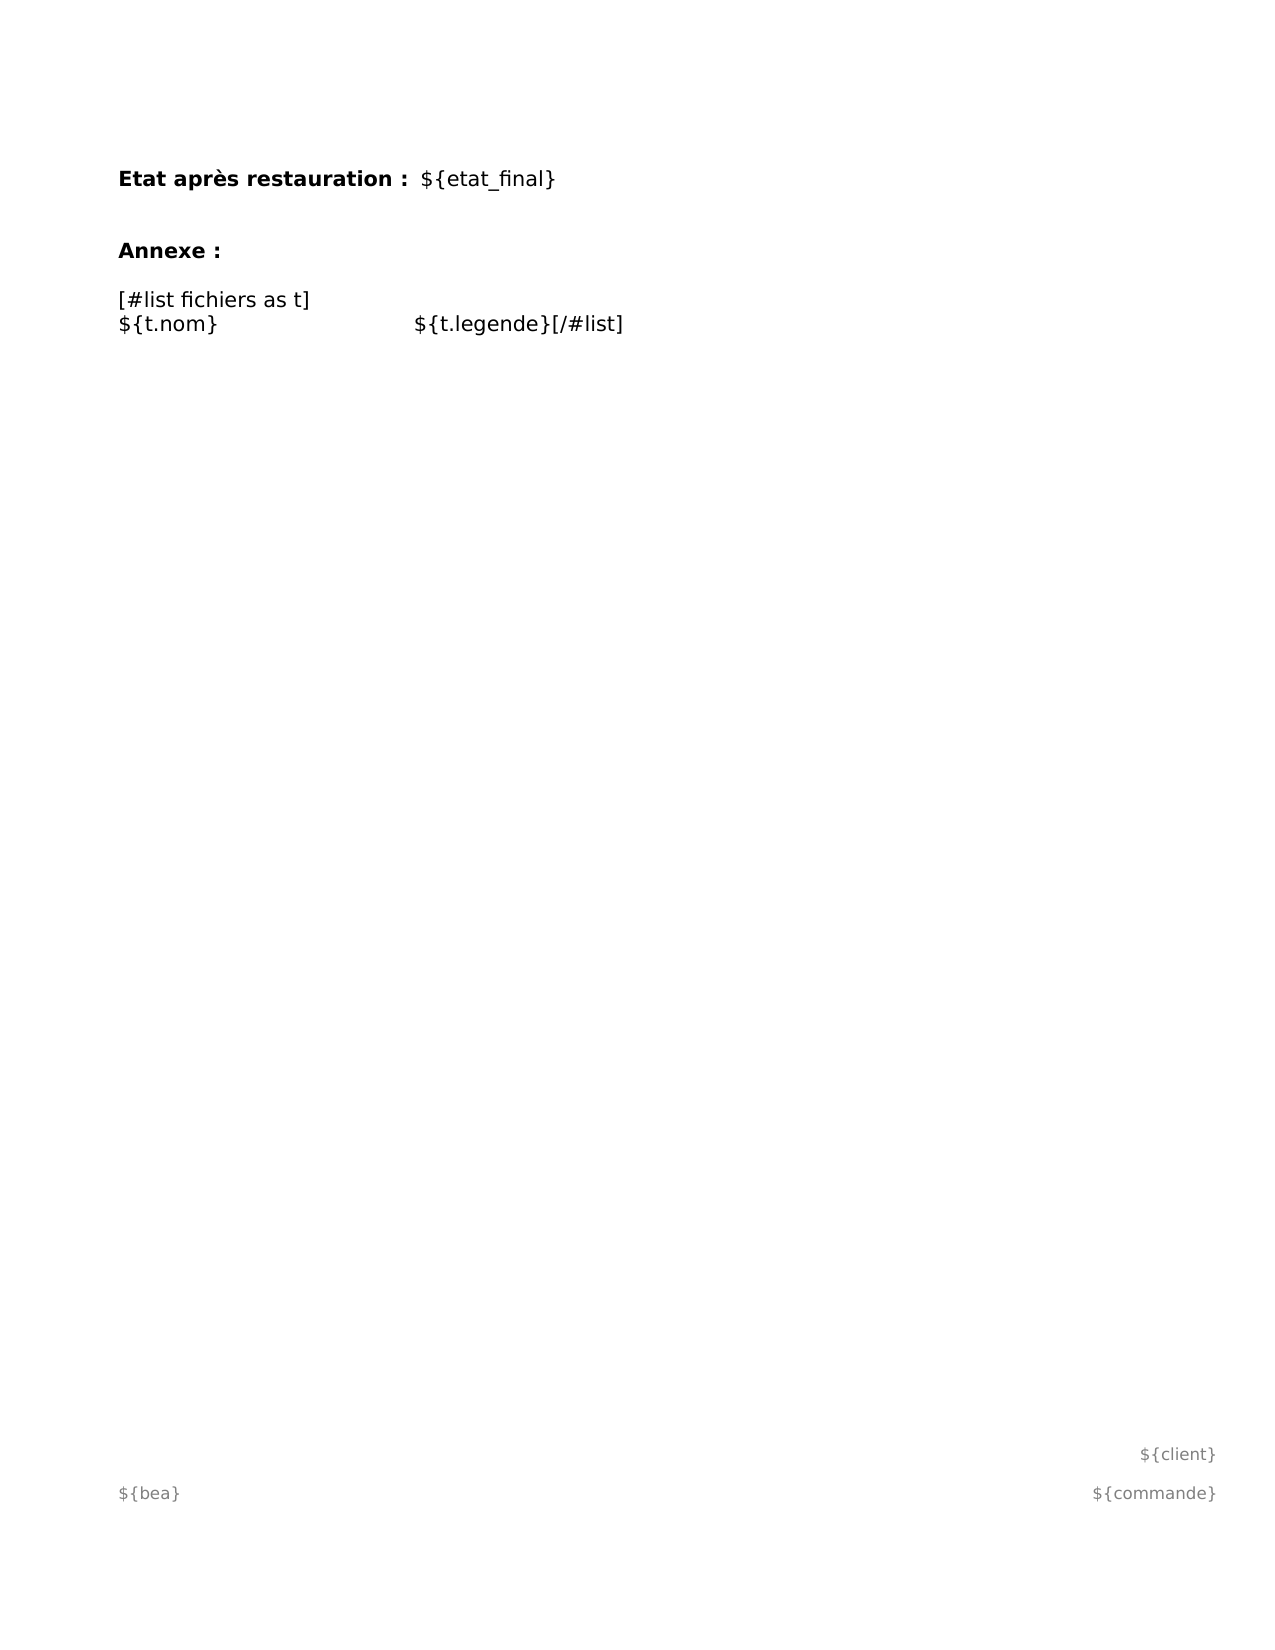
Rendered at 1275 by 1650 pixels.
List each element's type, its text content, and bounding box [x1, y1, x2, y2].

text Etat après restauration : ${etat_final} [118, 167, 1157, 191]
text Annexe : [118, 239, 1157, 264]
text [#list fichiers as t] [118, 288, 1157, 312]
text ${t.nom} ${t.legende}[/#list] [118, 312, 1157, 337]
